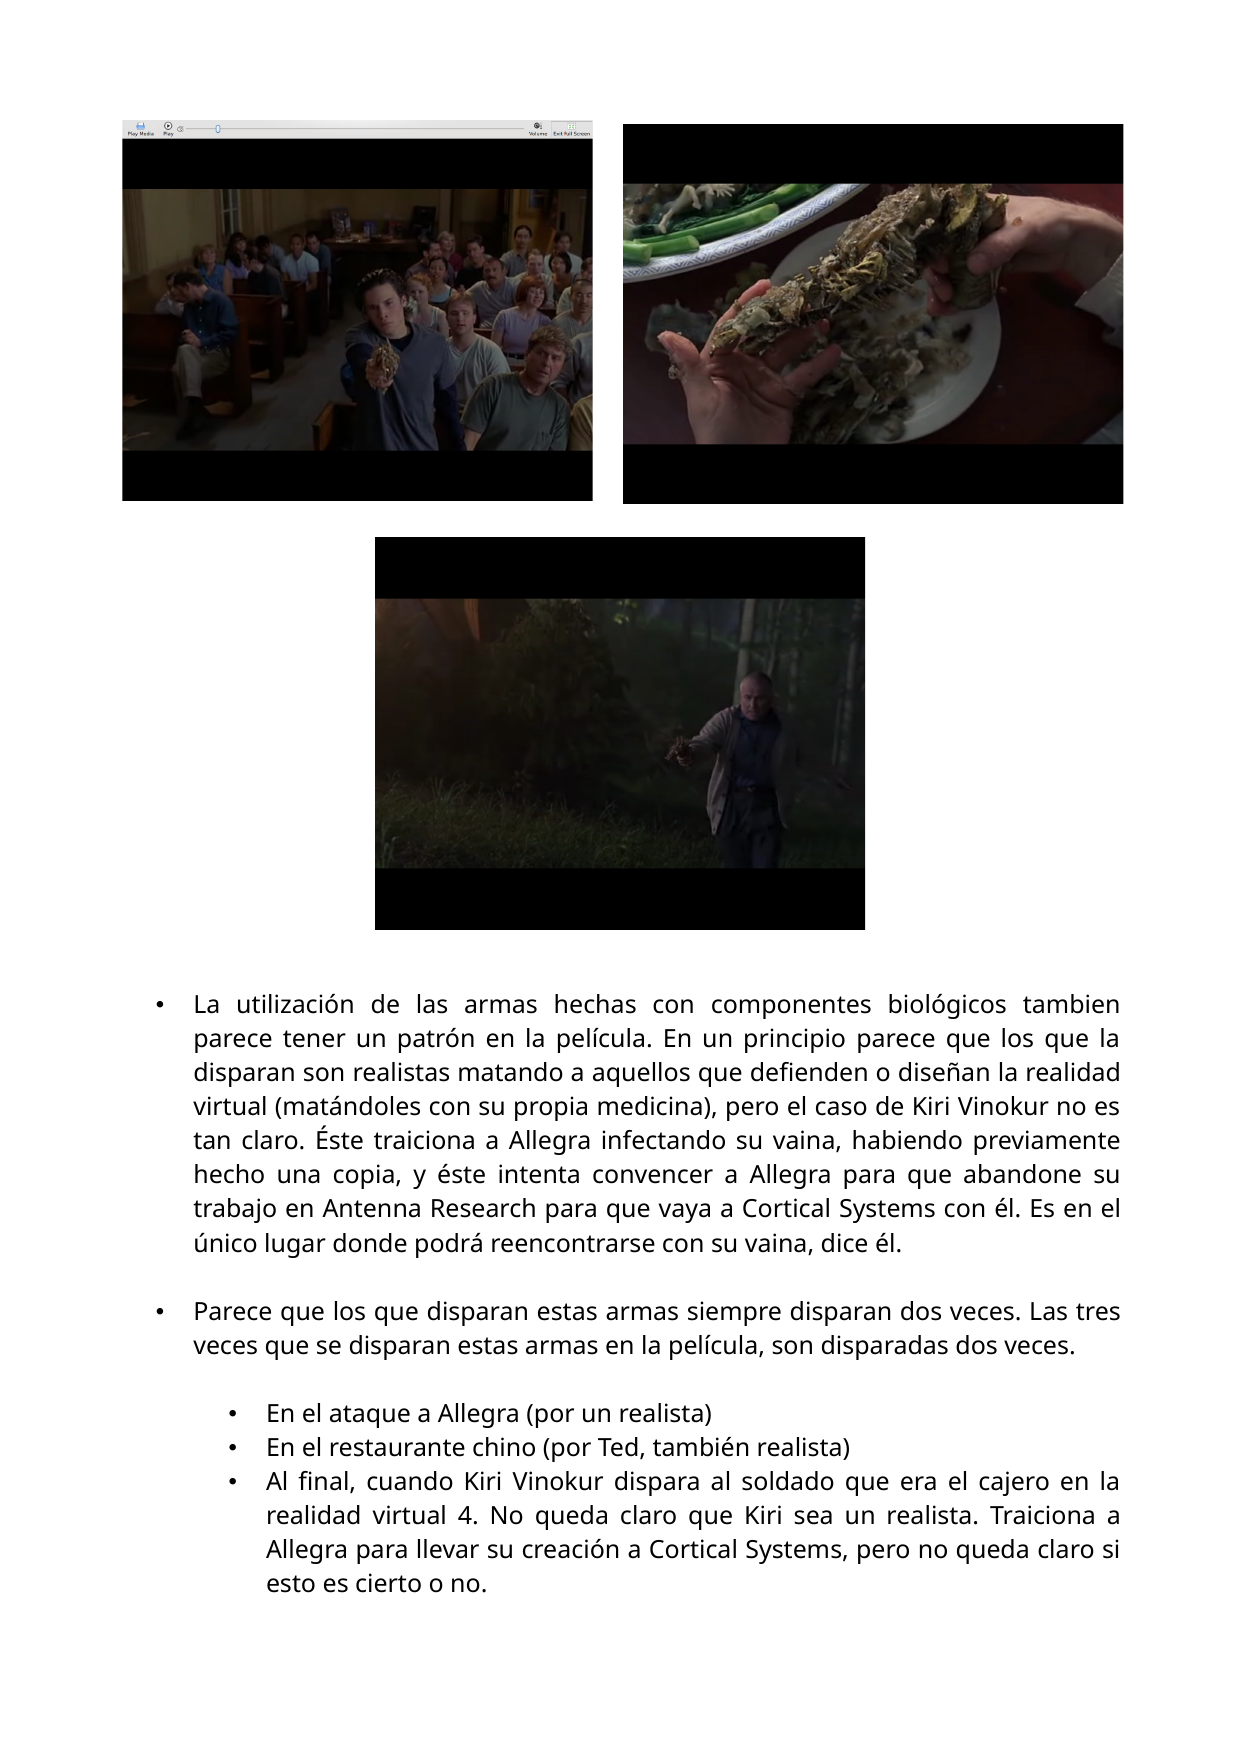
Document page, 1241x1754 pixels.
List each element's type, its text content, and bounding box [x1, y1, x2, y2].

list Al final, cuando Kiri Vinokur dispara al soldado que era el cajero en la realidad virtual 4. No queda claro que Kiri sea un realista. Traiciona a Allegra para llevar su creación a Cortical Systems, pero no queda claro si esto es cierto o no. [228, 1464, 1122, 1600]
picture [122, 120, 593, 501]
list Parece que los que disparan estas armas siempre disparan dos veces. Las tres veces que se disparan estas armas en la película, son disparadas dos veces. [156, 1293, 1122, 1361]
picture [623, 124, 1124, 504]
list La utilización de las armas hechas con componentes biológicos tambien parece tener un patrón en la película. En un principio parece que los que la disparan son realistas matando a aquellos que defienden o diseñan la realidad virtual (matándoles con su propia medicina), pero el caso de Kiri Vinokur no es tan claro. Éste traiciona a Allegra infectando su vaina, habiendo previamente hecho una copia, y éste intenta convencer a Allegra para que abandone su trabajo en Antenna Research para que vaya a Cortical Systems con él. Es en el único lugar donde podrá reencontrarse con su vaina, dice él. [156, 987, 1122, 1259]
list En el restaurante chino (por Ted, también realista) [228, 1429, 1122, 1464]
picture [375, 537, 865, 930]
list En el ataque a Allegra (por un realista) [228, 1396, 1122, 1429]
